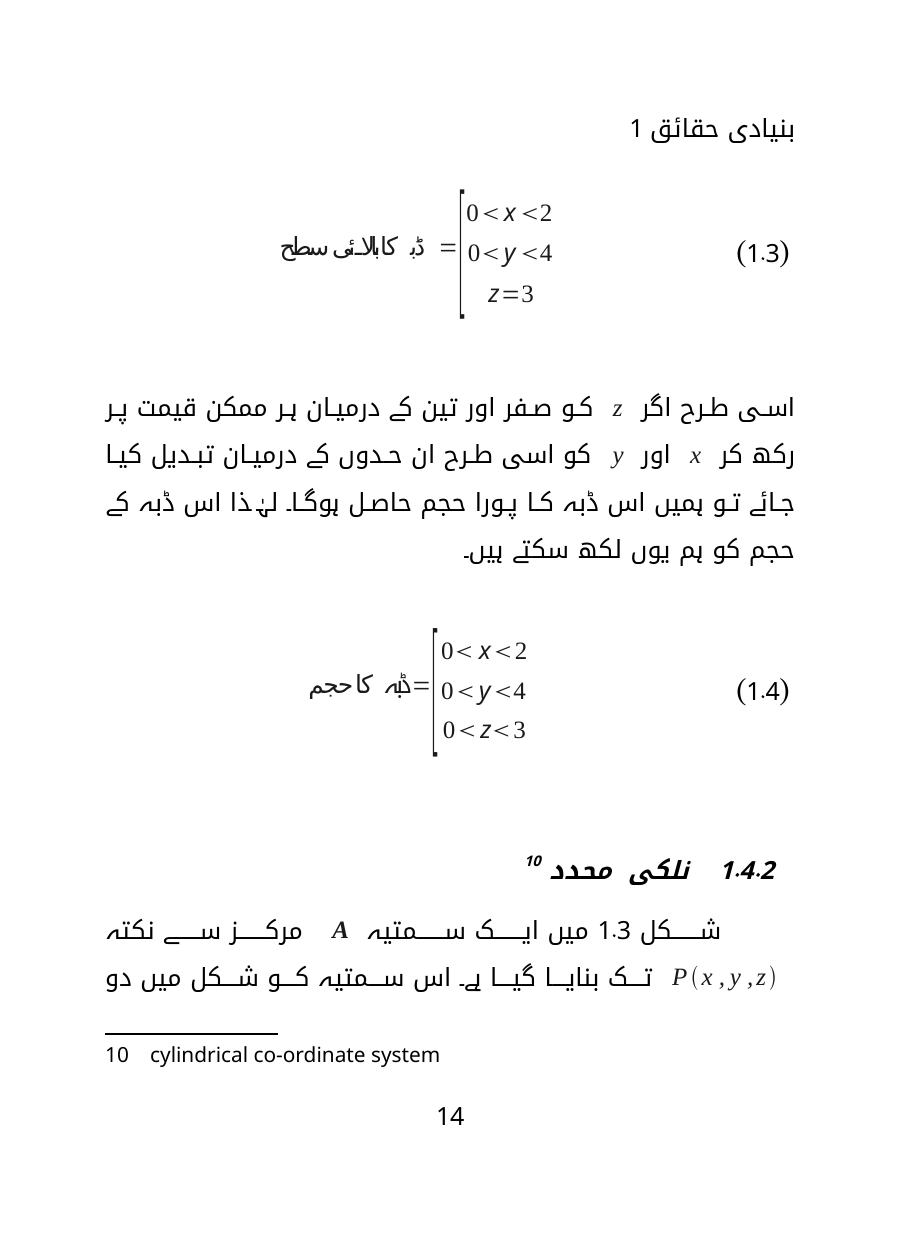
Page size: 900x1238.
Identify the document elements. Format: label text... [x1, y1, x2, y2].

text شکل 1.3 میں ایک سمتیہ مرکز سے نکتہ تک بنایا گیا ہے۔ اس سمتیہ کو شکل میں دو سمتیوں کی مدد سے ظاہر کیا گیا ہے۔ یعنی [105, 907, 795, 1002]
table_header [105, 621, 718, 776]
text اسی طرح اگرکو صفر اور تین کے درمیان ہر ممکن قیمت پر رکھ کراورکو اسی طرح ان حدوں کے درمیان تبدیل کیا جائے تو ہمیں اس ڈبہ کا پورا حجم حاصل ہوگا۔ لہٰذا اس ڈبہ کے حجم کو ہم یوں لکھ سکتے ہیں۔ [105, 384, 795, 574]
table_header (1.3) [718, 182, 795, 338]
list cylindrical co-ordinate system [105, 1040, 795, 1068]
table_header (1.4) [718, 621, 795, 776]
subtitle نلکی محدد [105, 847, 718, 894]
table_header [105, 182, 718, 338]
